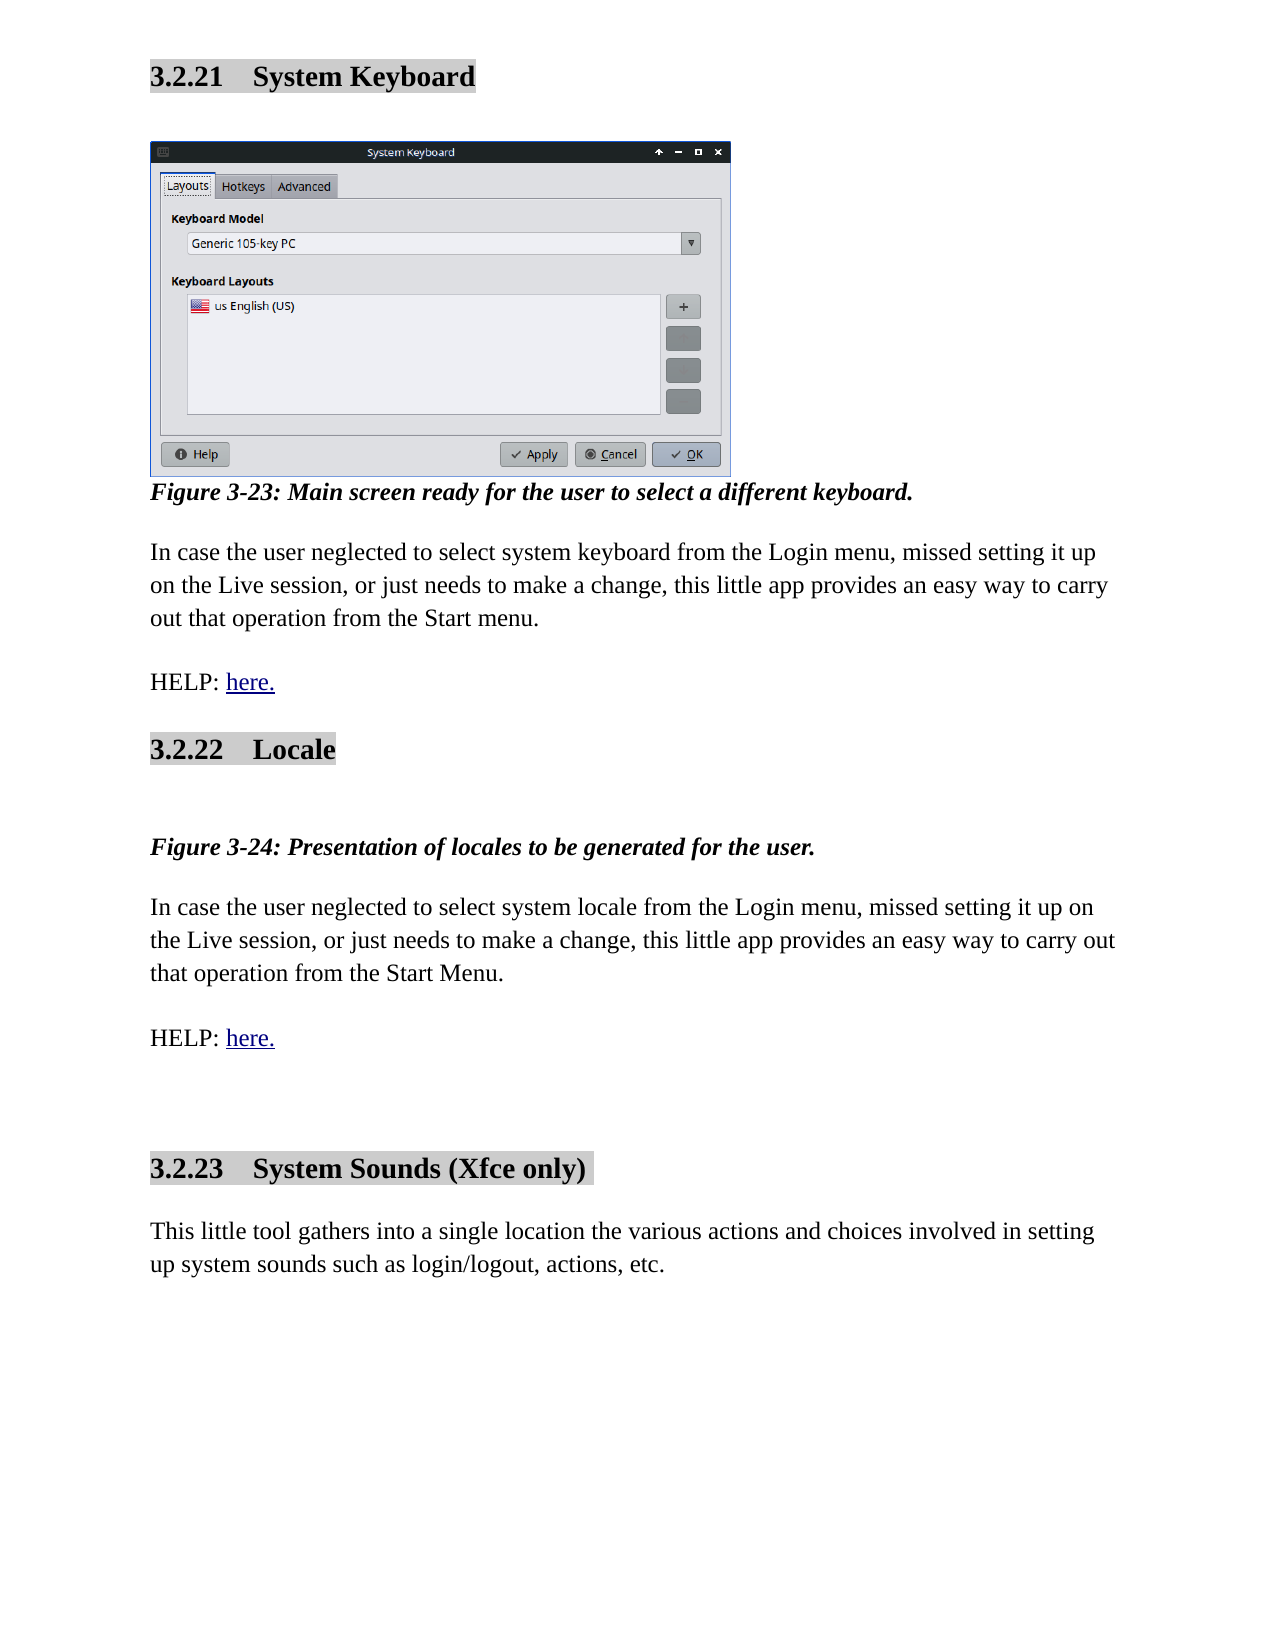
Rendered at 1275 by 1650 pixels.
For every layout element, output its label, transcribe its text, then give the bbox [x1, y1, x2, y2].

text Figure 3-23: Main screen ready for the user to select a different keyboard. [150, 124, 1125, 506]
subtitle 3.2.21 System Keyboard [476, 59, 1125, 93]
text This little tool gathers into a single location the various actions and choices involved in setting up system sounds such as login/logout, actions, etc. [150, 1216, 1125, 1278]
subtitle 3.2.22 Locale [336, 732, 1125, 765]
text In case the user neglected to select system keyboard from the Login menu, missed setting it up on the Live session, or just needs to make a change, this little app provides an easy way to carry out that operation from the Start menu. [150, 537, 1125, 632]
text Figure 3-24: Presentation of locales to be generated for the user. [150, 832, 1125, 861]
text In case the user neglected to select system locale from the Login menu, missed setting it up on the Live session, or just needs to make a change, this little app provides an easy way to carry out that operation from the Start Menu. [150, 892, 1125, 987]
picture [150, 141, 731, 477]
text HELP: here. [150, 667, 1125, 696]
text HELP: here. [150, 1023, 1125, 1051]
subtitle 3.2.23 System Sounds (Xfce only) [594, 1151, 1125, 1185]
